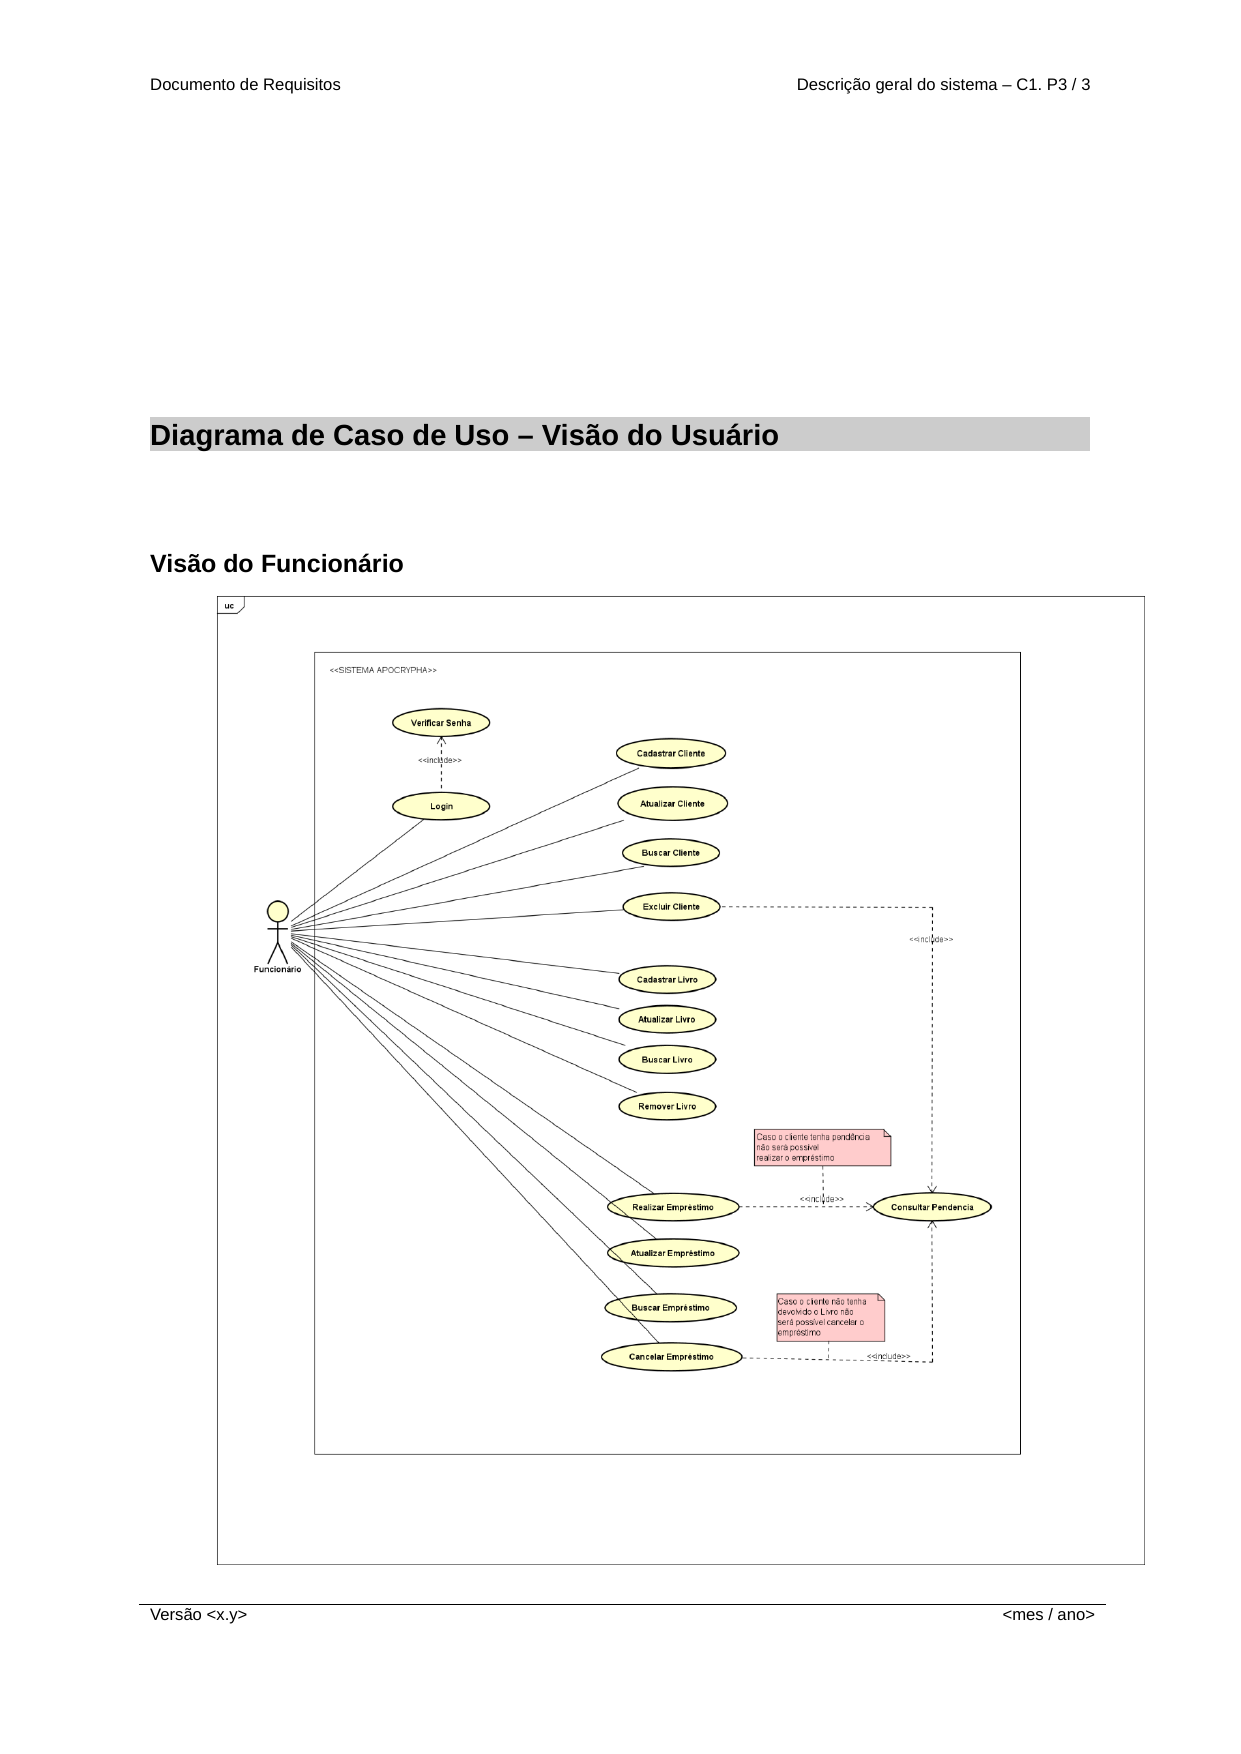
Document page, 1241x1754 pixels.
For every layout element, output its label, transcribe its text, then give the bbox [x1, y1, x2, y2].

picture [210, 589, 1150, 1571]
subtitle Diagrama de Caso de Uso – Visão do Usuário [150, 417, 1090, 451]
subtitle Visão do Funcionário [150, 548, 1090, 577]
